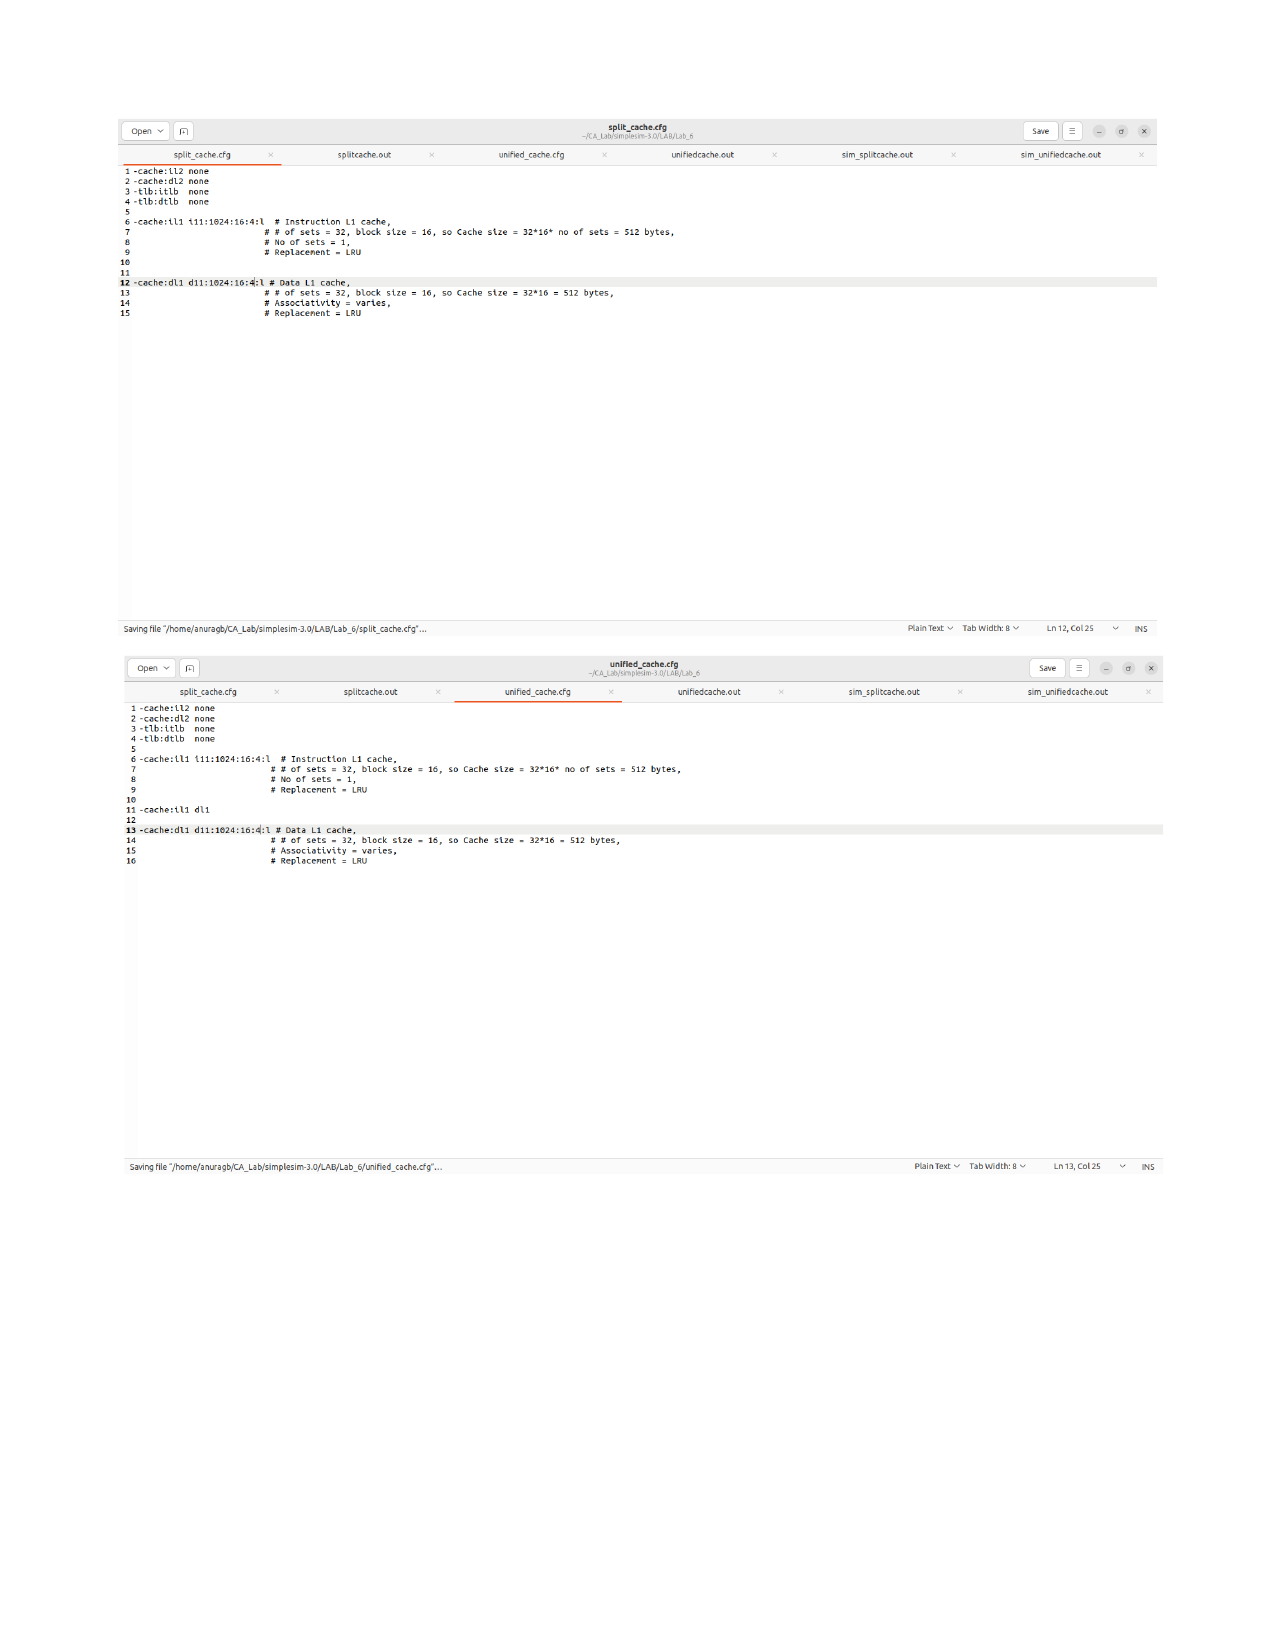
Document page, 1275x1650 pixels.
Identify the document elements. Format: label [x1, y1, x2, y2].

picture [118, 118, 1157, 636]
picture [124, 655, 1164, 1174]
